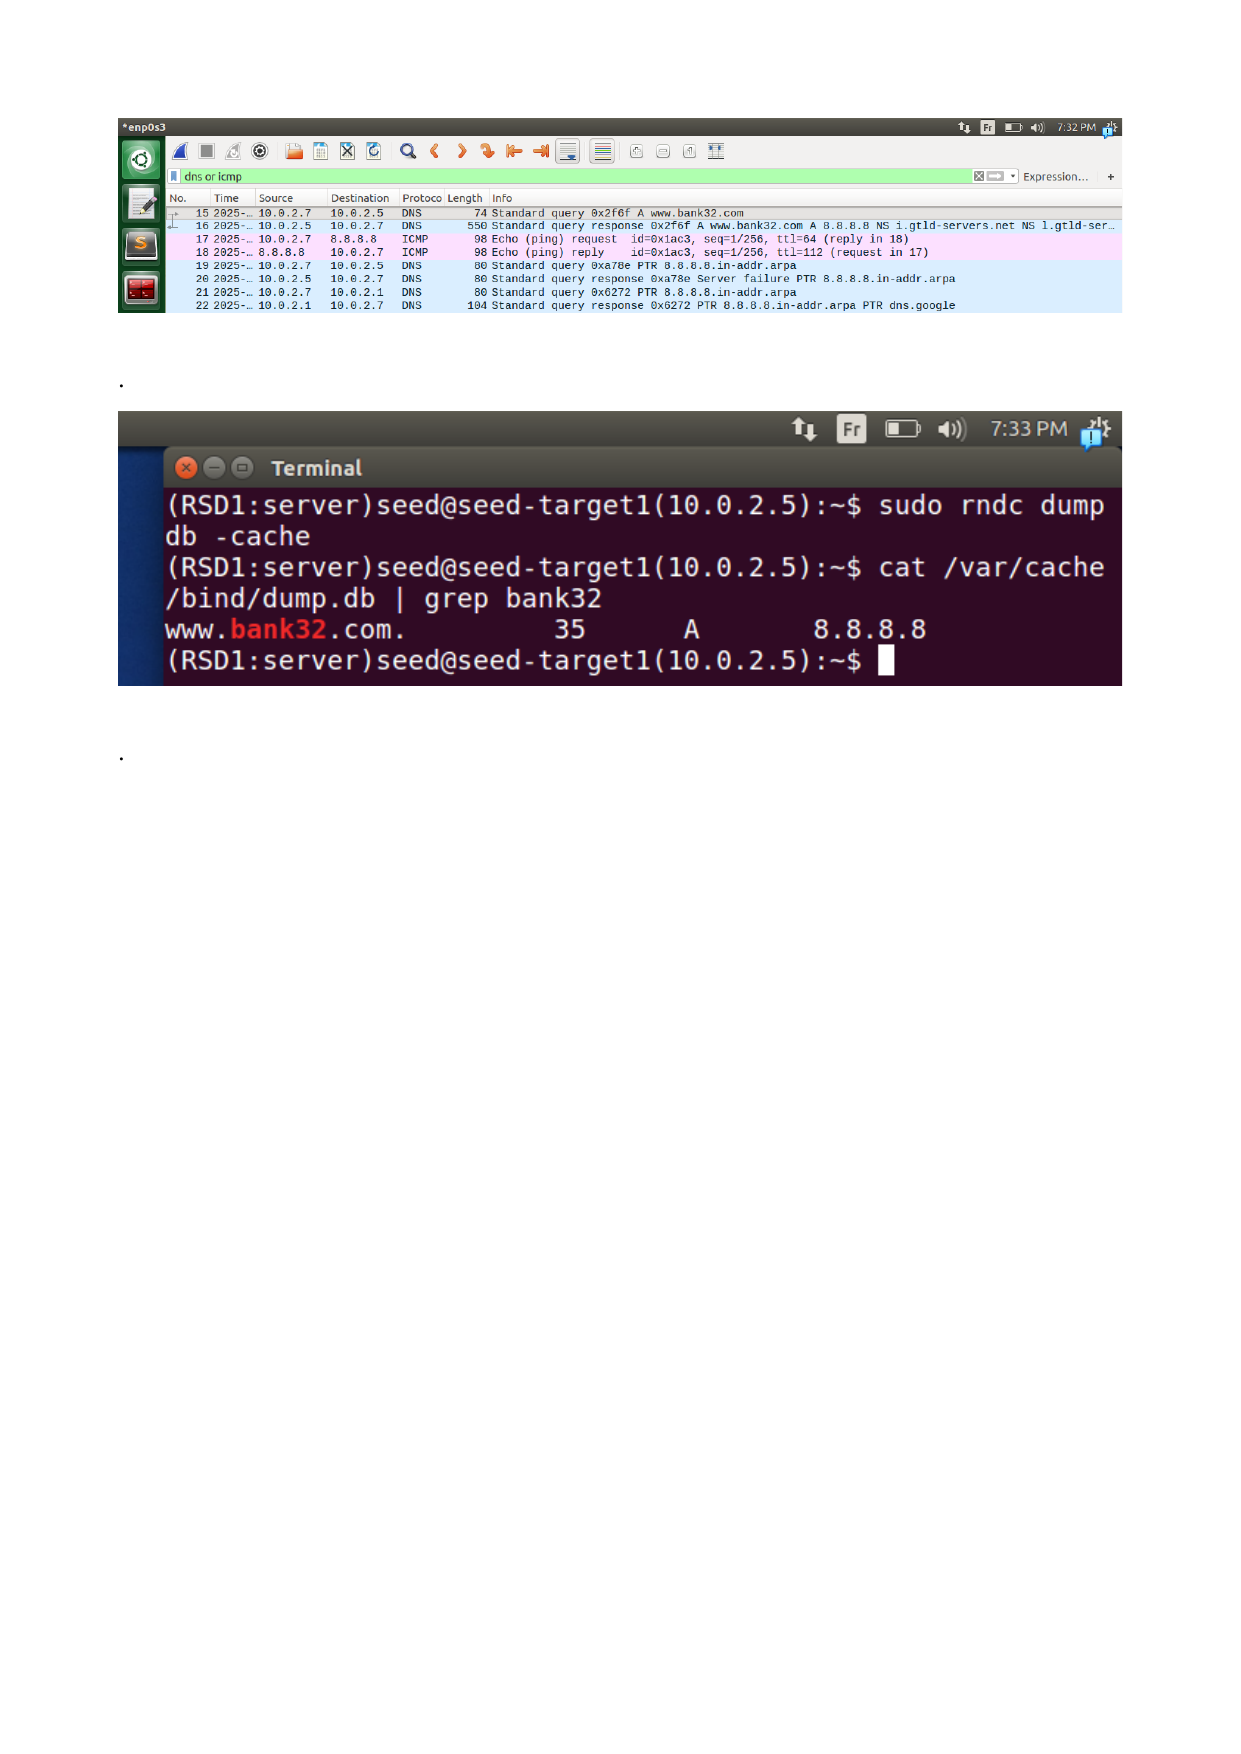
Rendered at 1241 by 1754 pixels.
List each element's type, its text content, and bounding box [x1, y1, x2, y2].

picture [118, 411, 1123, 686]
text . [118, 737, 1122, 766]
text . [118, 364, 1122, 393]
picture [118, 118, 1123, 313]
